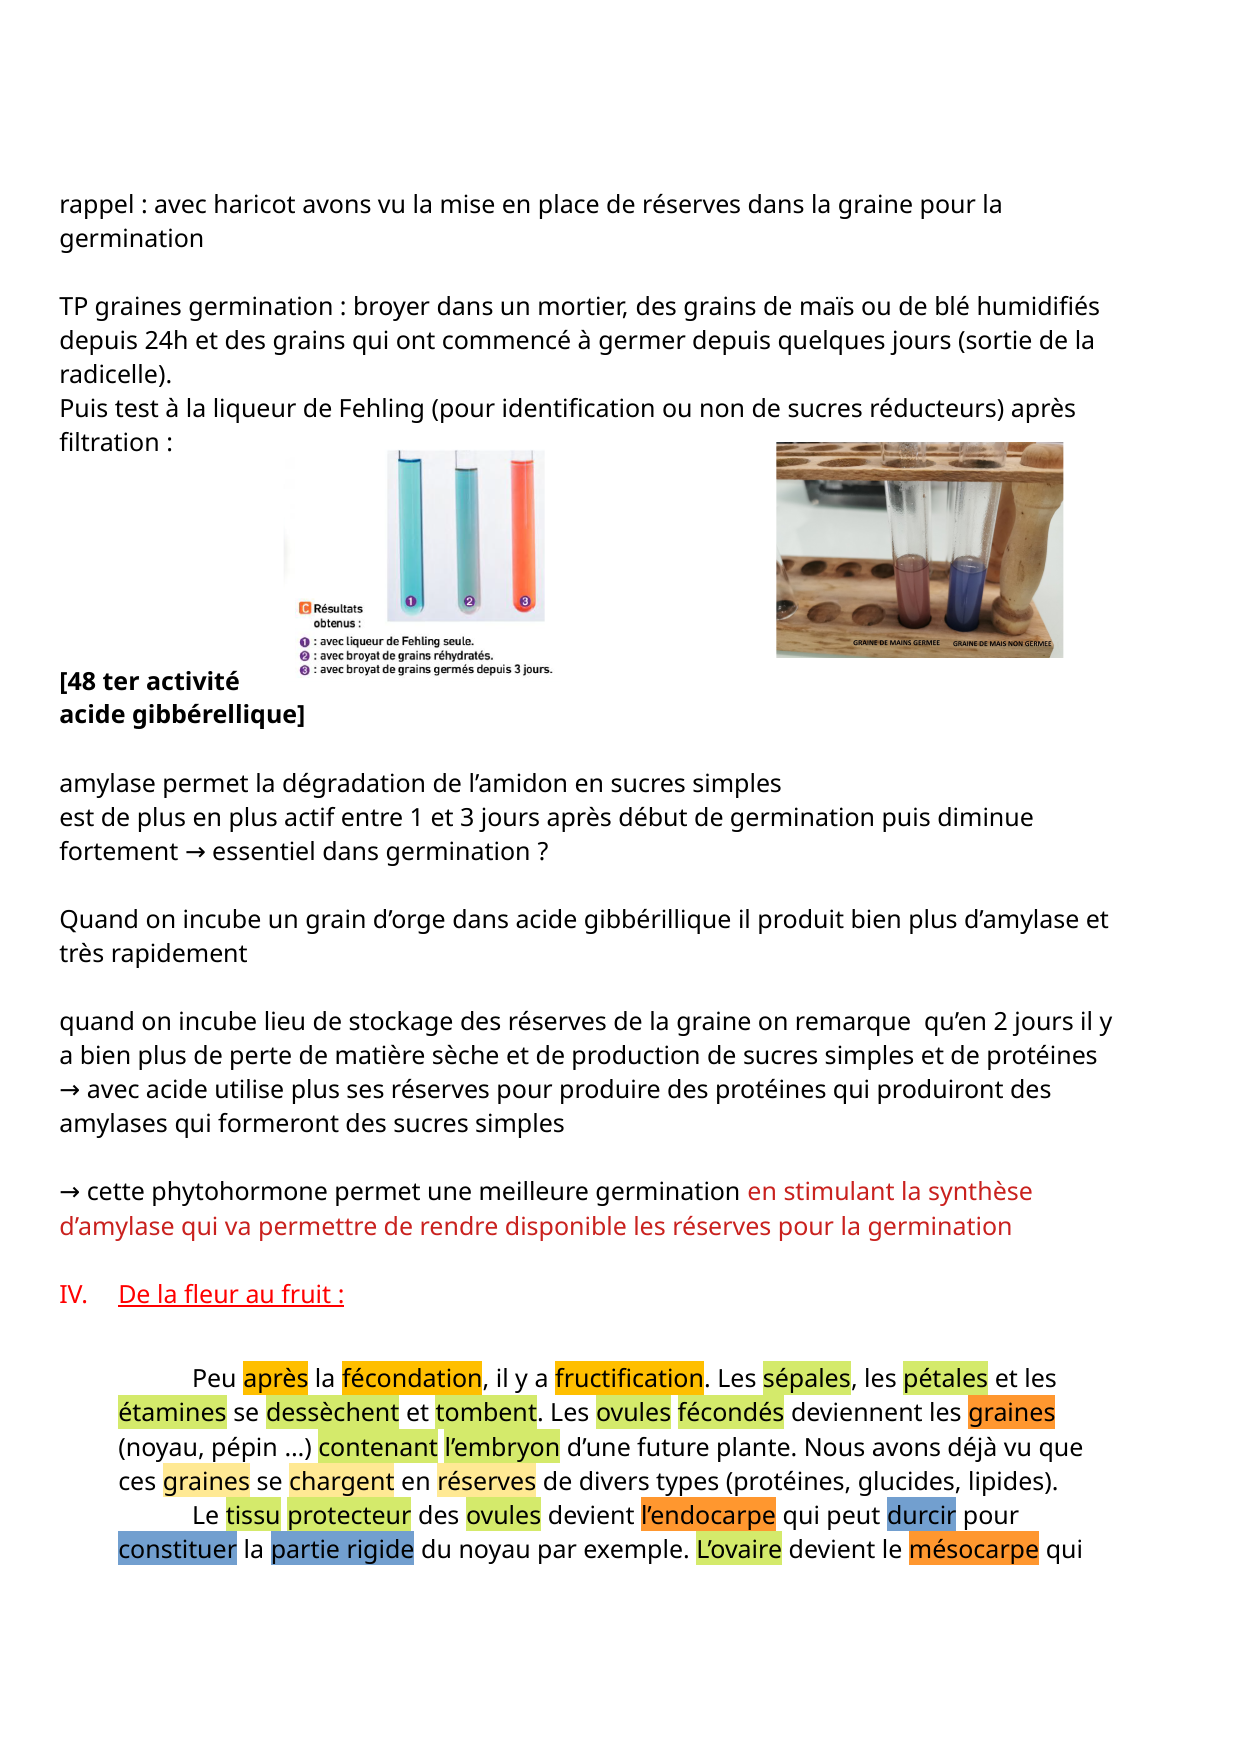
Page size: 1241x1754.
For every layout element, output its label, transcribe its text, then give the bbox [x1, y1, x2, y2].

text quand on incube lieu de stockage des réserves de la graine on remarque qu’en 2 jours il y a bien plus de perte de matière sèche et de production de sucres simples et de protéines → avec acide utilise plus ses réserves pour produire des protéines qui produiront des amylases qui formeront des sucres simples [59, 1004, 1122, 1140]
picture [776, 442, 1064, 658]
text rappel : avec haricot avons vu la mise en place de réserves dans la graine pour la germination [59, 186, 1122, 254]
text amylase permet la dégradation de l’amidon en sucres simples [59, 765, 1122, 799]
text est de plus en plus actif entre 1 et 3 jours après début de germination puis diminue fortement → essentiel dans germination ? [59, 799, 1122, 867]
text Quand on incube un grain d’orge dans acide gibbérillique il produit bien plus d’amylase et très rapidement [59, 902, 1122, 970]
text [48 ter activité acide gibbérellique] [59, 663, 1122, 731]
text Peu après la fécondation, il y a fructification. Les sépales, les pétales et les étamines se dessèchent et tombent. Les ovules fécondés deviennent les graines (noyau, pépin …) contenant l’embryon d’une future plante. Nous avons déjà vu que ces graines se chargent en réserves de divers types (protéines, glucides, lipides). [118, 1361, 1122, 1497]
text TP graines germination : broyer dans un mortier, des grains de maïs ou de blé humidifiés depuis 24h et des grains qui ont commencé à germer depuis quelques jours (sortie de la radicelle). [59, 288, 1122, 391]
text → cette phytohormone permet une meilleure germination en stimulant la synthèse d’amylase qui va permettre de rendre disponible les réserves pour la germination [59, 1174, 1122, 1242]
list De la fleur au fruit : [59, 1276, 1122, 1310]
text Puis test à la liqueur de Fehling (pour identification ou non de sucres réducteurs) après filtration : [59, 391, 1122, 459]
picture [283, 437, 562, 682]
text Le tissu protecteur des ovules devient l’endocarpe qui peut durcir pour constituer la partie rigide du noyau par exemple. L’ovaire devient le mésocarpe qui [118, 1497, 1122, 1565]
